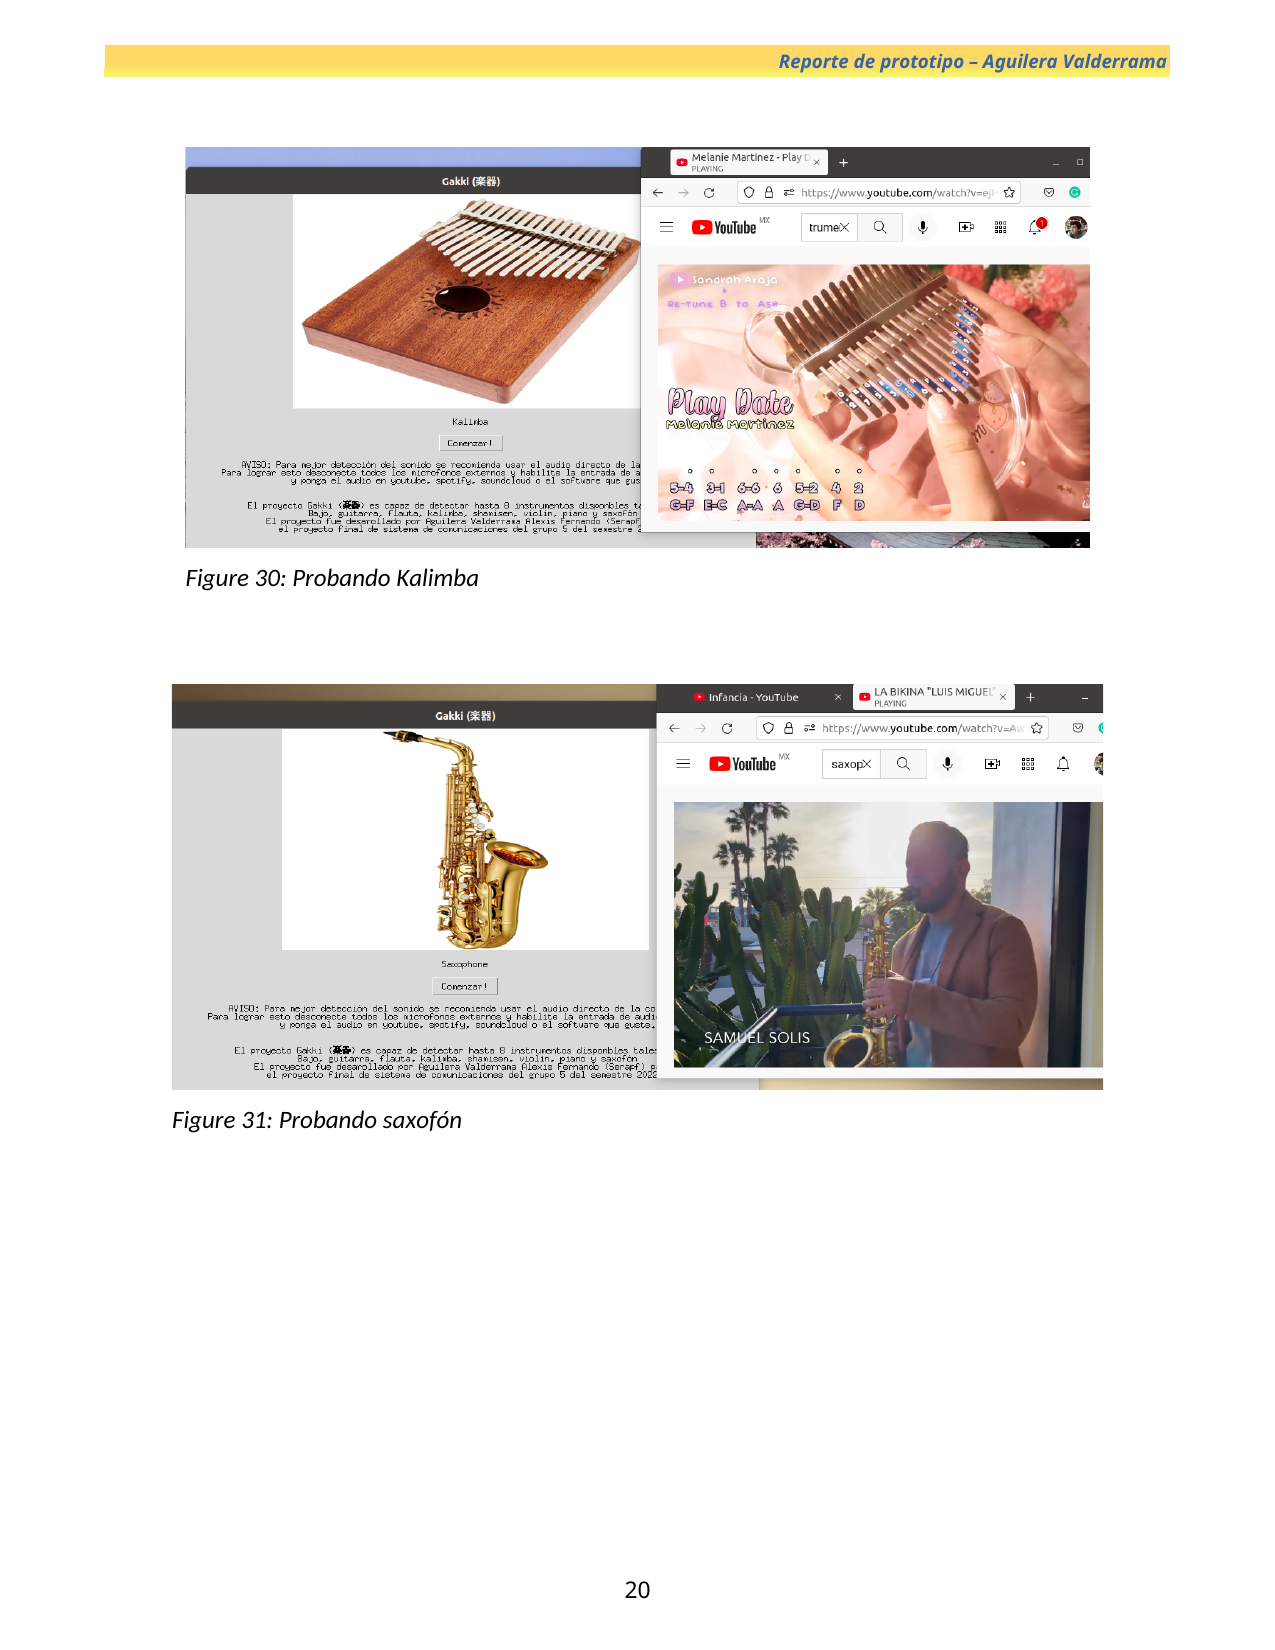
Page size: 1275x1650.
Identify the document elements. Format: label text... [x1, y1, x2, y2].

text Figure 31: Probando saxofón [172, 1090, 1103, 1134]
text Figure 30: Probando Kalimba [185, 548, 1090, 593]
picture [171, 684, 1104, 1090]
picture [185, 147, 1090, 548]
